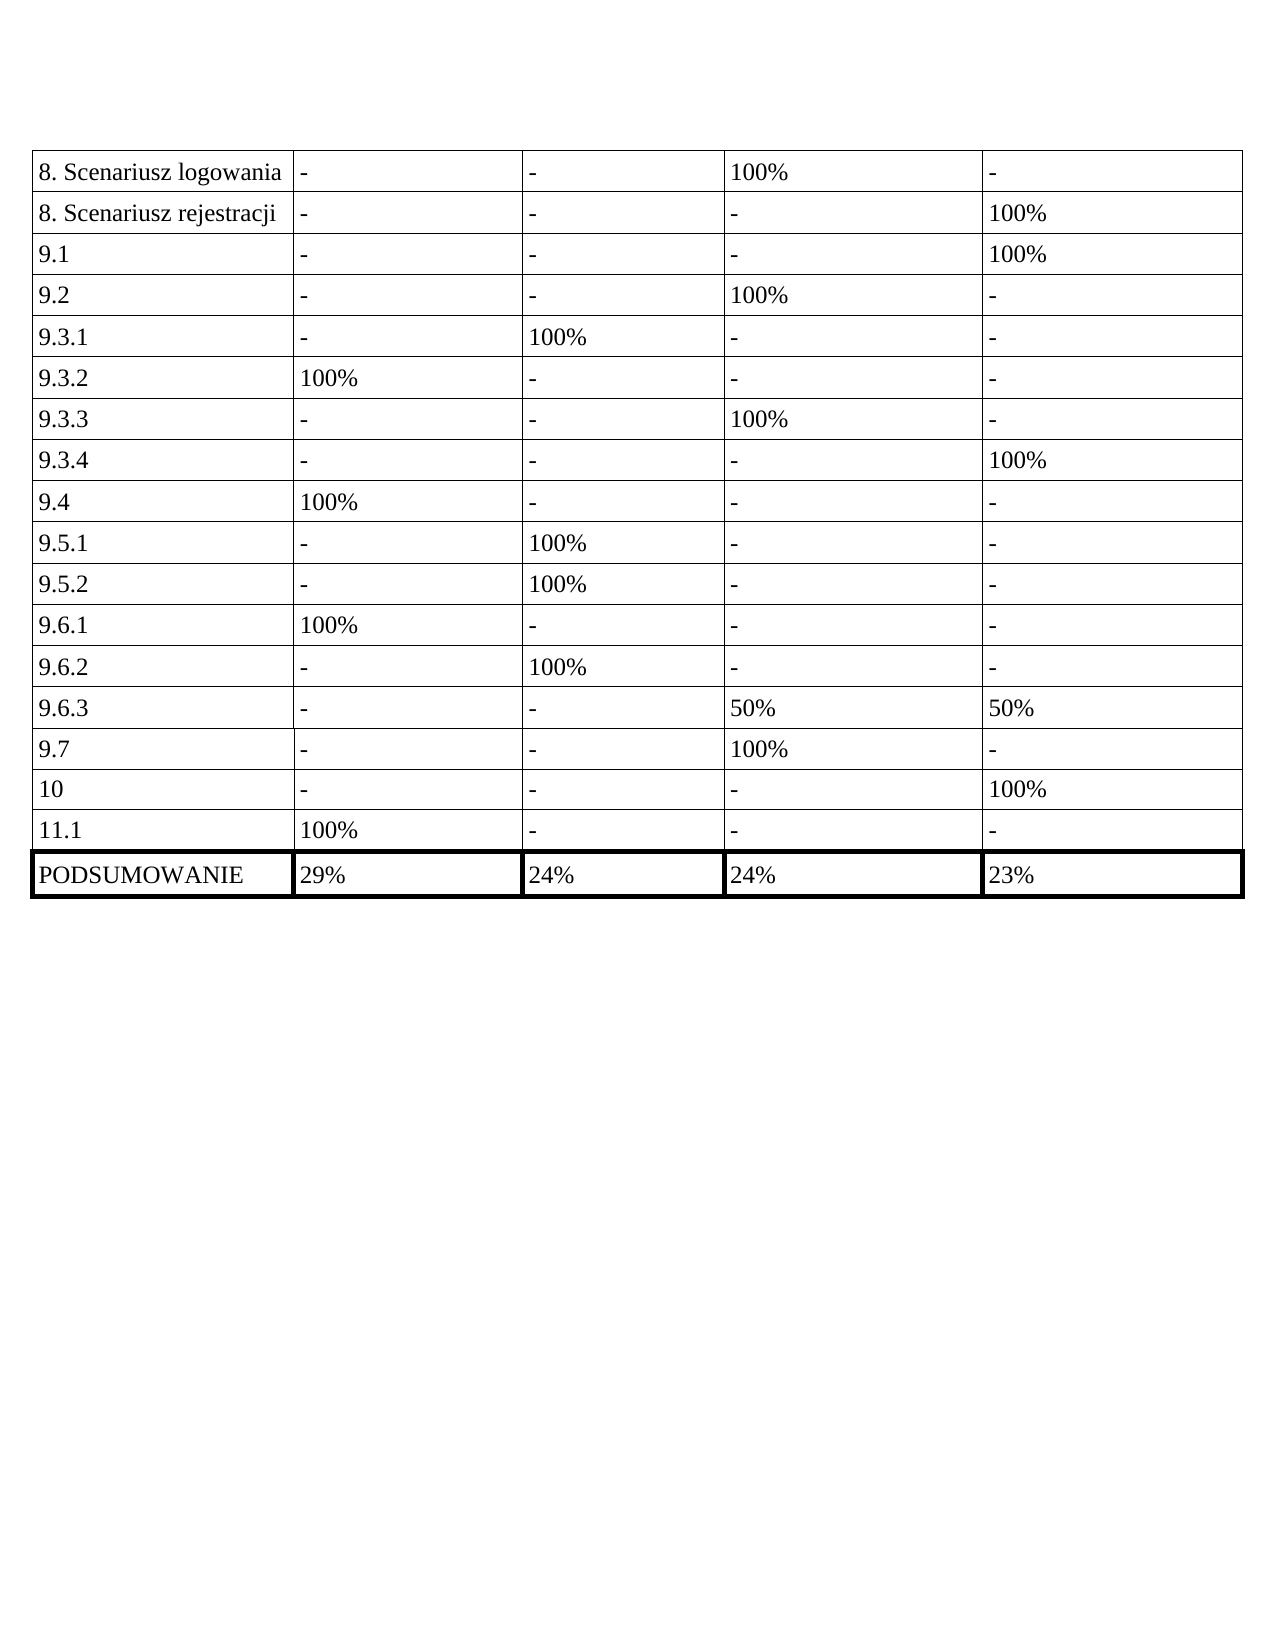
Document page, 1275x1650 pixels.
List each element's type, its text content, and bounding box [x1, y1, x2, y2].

table_cell - [725, 234, 982, 274]
table_cell - [983, 151, 1242, 191]
table_cell - [294, 316, 522, 356]
table_cell - [725, 810, 982, 849]
table_cell - [983, 522, 1242, 562]
table_cell 9.6.1 [33, 605, 293, 645]
table_cell - [294, 522, 522, 562]
table_cell 9.2 [33, 275, 293, 315]
table_cell 9.6.3 [33, 687, 293, 727]
table_cell 100% [295, 810, 522, 849]
table_cell 100% [983, 440, 1242, 480]
table_cell 100% [725, 151, 982, 191]
table_cell - [983, 399, 1242, 439]
table_cell 10 [33, 770, 294, 809]
table_cell 9.7 [33, 729, 294, 769]
table_cell 8. Scenariusz rejestracji [33, 192, 293, 232]
table_cell 23% [985, 854, 1240, 894]
table_cell - [295, 729, 522, 769]
table_cell 100% [725, 275, 982, 315]
table_cell 9.3.1 [33, 316, 293, 356]
table_cell - [294, 646, 522, 686]
table_cell - [294, 192, 522, 232]
table_cell 100% [523, 646, 724, 686]
table_cell - [725, 522, 982, 562]
table_cell - [523, 440, 724, 480]
table_cell 50% [983, 687, 1242, 727]
table_cell - [523, 275, 724, 315]
table_cell 24% [525, 854, 722, 894]
table_cell 9.6.2 [33, 646, 293, 686]
table_cell 100% [294, 357, 522, 397]
table_cell - [523, 770, 724, 809]
table_cell 100% [983, 192, 1242, 232]
table_cell 8. Scenariusz logowania [33, 151, 293, 191]
table_cell - [983, 810, 1242, 849]
table_cell 100% [523, 564, 724, 604]
table_cell - [725, 481, 982, 521]
table_cell 100% [523, 522, 724, 562]
table_cell 29% [296, 854, 520, 894]
table_cell - [523, 729, 724, 769]
table_cell - [294, 151, 522, 191]
table_cell - [725, 605, 982, 645]
table_cell - [983, 316, 1242, 356]
table_cell 9.5.2 [33, 564, 293, 604]
table_cell 100% [523, 316, 724, 356]
table_cell 9.4 [33, 481, 293, 521]
table_cell 50% [725, 687, 982, 727]
table_cell - [523, 399, 724, 439]
table_cell - [983, 275, 1242, 315]
table_cell - [294, 234, 522, 274]
table_cell - [725, 192, 982, 232]
table_cell 9.3.3 [33, 399, 293, 439]
table_cell 100% [983, 234, 1242, 274]
table_cell - [983, 481, 1242, 521]
table_cell - [523, 151, 724, 191]
table_cell 100% [725, 399, 982, 439]
table_cell - [523, 192, 724, 232]
table_cell - [294, 399, 522, 439]
table_cell - [983, 729, 1242, 769]
table_cell - [983, 646, 1242, 686]
table_cell - [523, 605, 724, 645]
table_cell PODSUMOWANIE [35, 854, 291, 894]
table_cell - [725, 564, 982, 604]
table_cell - [295, 770, 522, 809]
table_cell - [725, 646, 982, 686]
table_cell - [725, 440, 982, 480]
table_cell 100% [725, 729, 982, 769]
table_cell - [523, 234, 724, 274]
table_cell - [725, 357, 982, 397]
table_cell 100% [983, 770, 1242, 809]
table_cell 9.3.2 [33, 357, 293, 397]
table_cell 9.3.4 [33, 440, 293, 480]
table_cell 9.1 [33, 234, 293, 274]
table_cell - [725, 770, 982, 809]
table_cell - [523, 810, 724, 849]
table_cell - [523, 687, 724, 727]
table_cell 100% [294, 605, 522, 645]
table_cell - [523, 357, 724, 397]
table_cell - [294, 275, 522, 315]
table_cell - [983, 357, 1242, 397]
table_cell - [725, 316, 982, 356]
table_cell 11.1 [33, 810, 294, 849]
table_cell - [983, 564, 1242, 604]
table_cell - [523, 481, 724, 521]
table_cell - [294, 564, 522, 604]
table_cell 24% [727, 854, 980, 894]
table_cell 9.5.1 [33, 522, 293, 562]
table_cell - [983, 605, 1242, 645]
table_cell 100% [294, 481, 522, 521]
table_cell - [294, 440, 522, 480]
table_cell - [294, 687, 522, 727]
